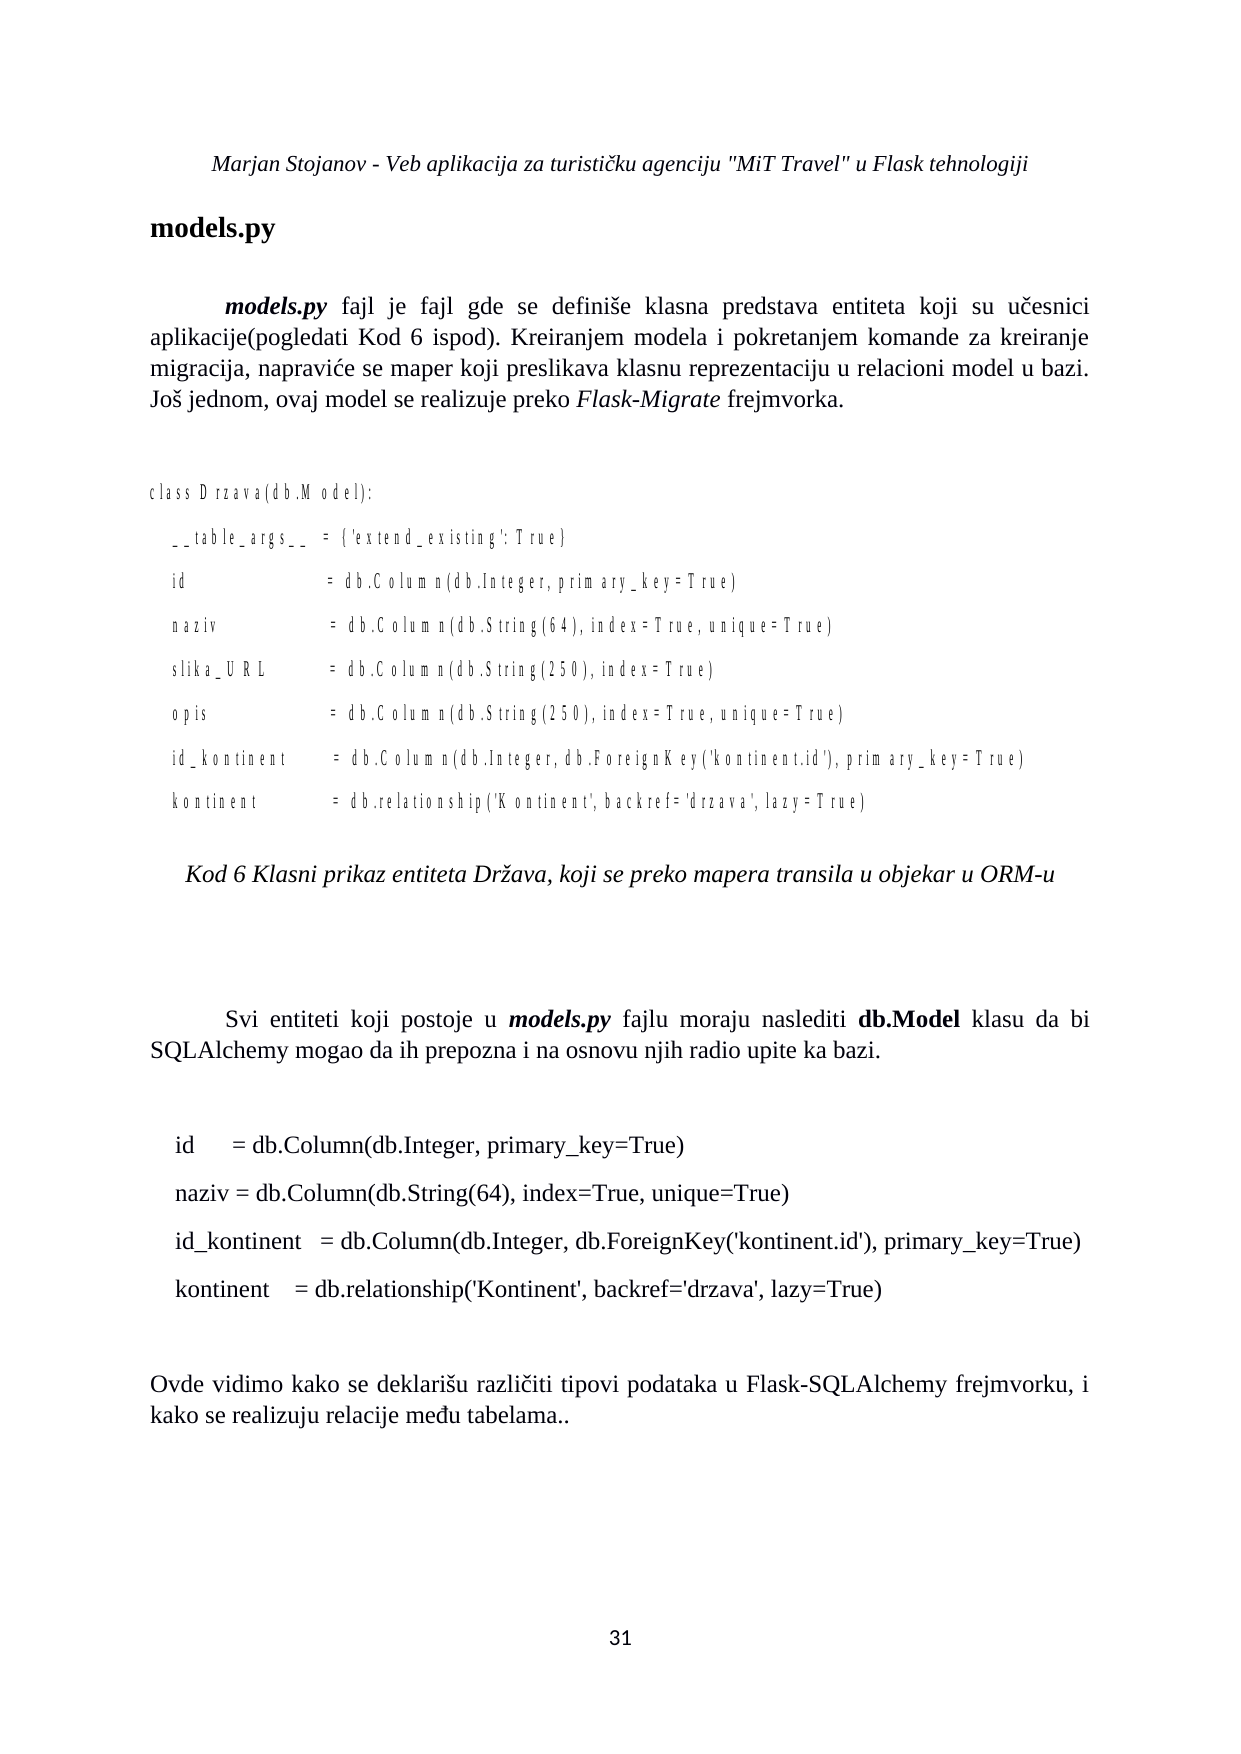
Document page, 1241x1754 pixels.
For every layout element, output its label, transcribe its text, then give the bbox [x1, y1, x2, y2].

text id = db.Column(db.Integer, primary_key=True) [150, 1131, 1090, 1159]
text kontinent = db.relationship('Kontinent', backref='drzava', lazy=True) [150, 1274, 1090, 1302]
text id_kontinent = db.Column(db.Integer, db.ForeignKey('kontinent.id'), primary_key=True) [150, 1226, 1090, 1255]
text Kod 6 Klasni prikaz entiteta Država, koji se preko mapera transila u objekar u ORM-u [150, 859, 1090, 888]
text Svi entiteti koji postoje u models.py fajlu moraju naslediti db.Model klasu da bi SQLAlchemy mogao da ih prepozna i na osnovu njih radio upite ka bazi. [150, 1004, 1090, 1064]
text models.py fajl je fajl gde se definiše klasna predstava entiteta koji su učesnici aplikacije(pogledati Kod 6 ispod). Kreiranjem modela i pokretanjem komande za kreiranje migracija, napraviće se maper koji preslikava klasnu reprezentaciju u relacioni model u bazi. Još jednom, ovaj model se realizuje preko Flask-Migrate frejmvorka. [150, 291, 1090, 413]
text naziv = db.Column(db.String(64), index=True, unique=True) [150, 1178, 1090, 1207]
subtitle models.py [150, 210, 1090, 243]
text Ovde vidimo kako se deklarišu različiti tipovi podataka u Flask-SQLAlchemy frejmvorku, i kako se realizuju relacije među tabelama.. [150, 1369, 1090, 1429]
